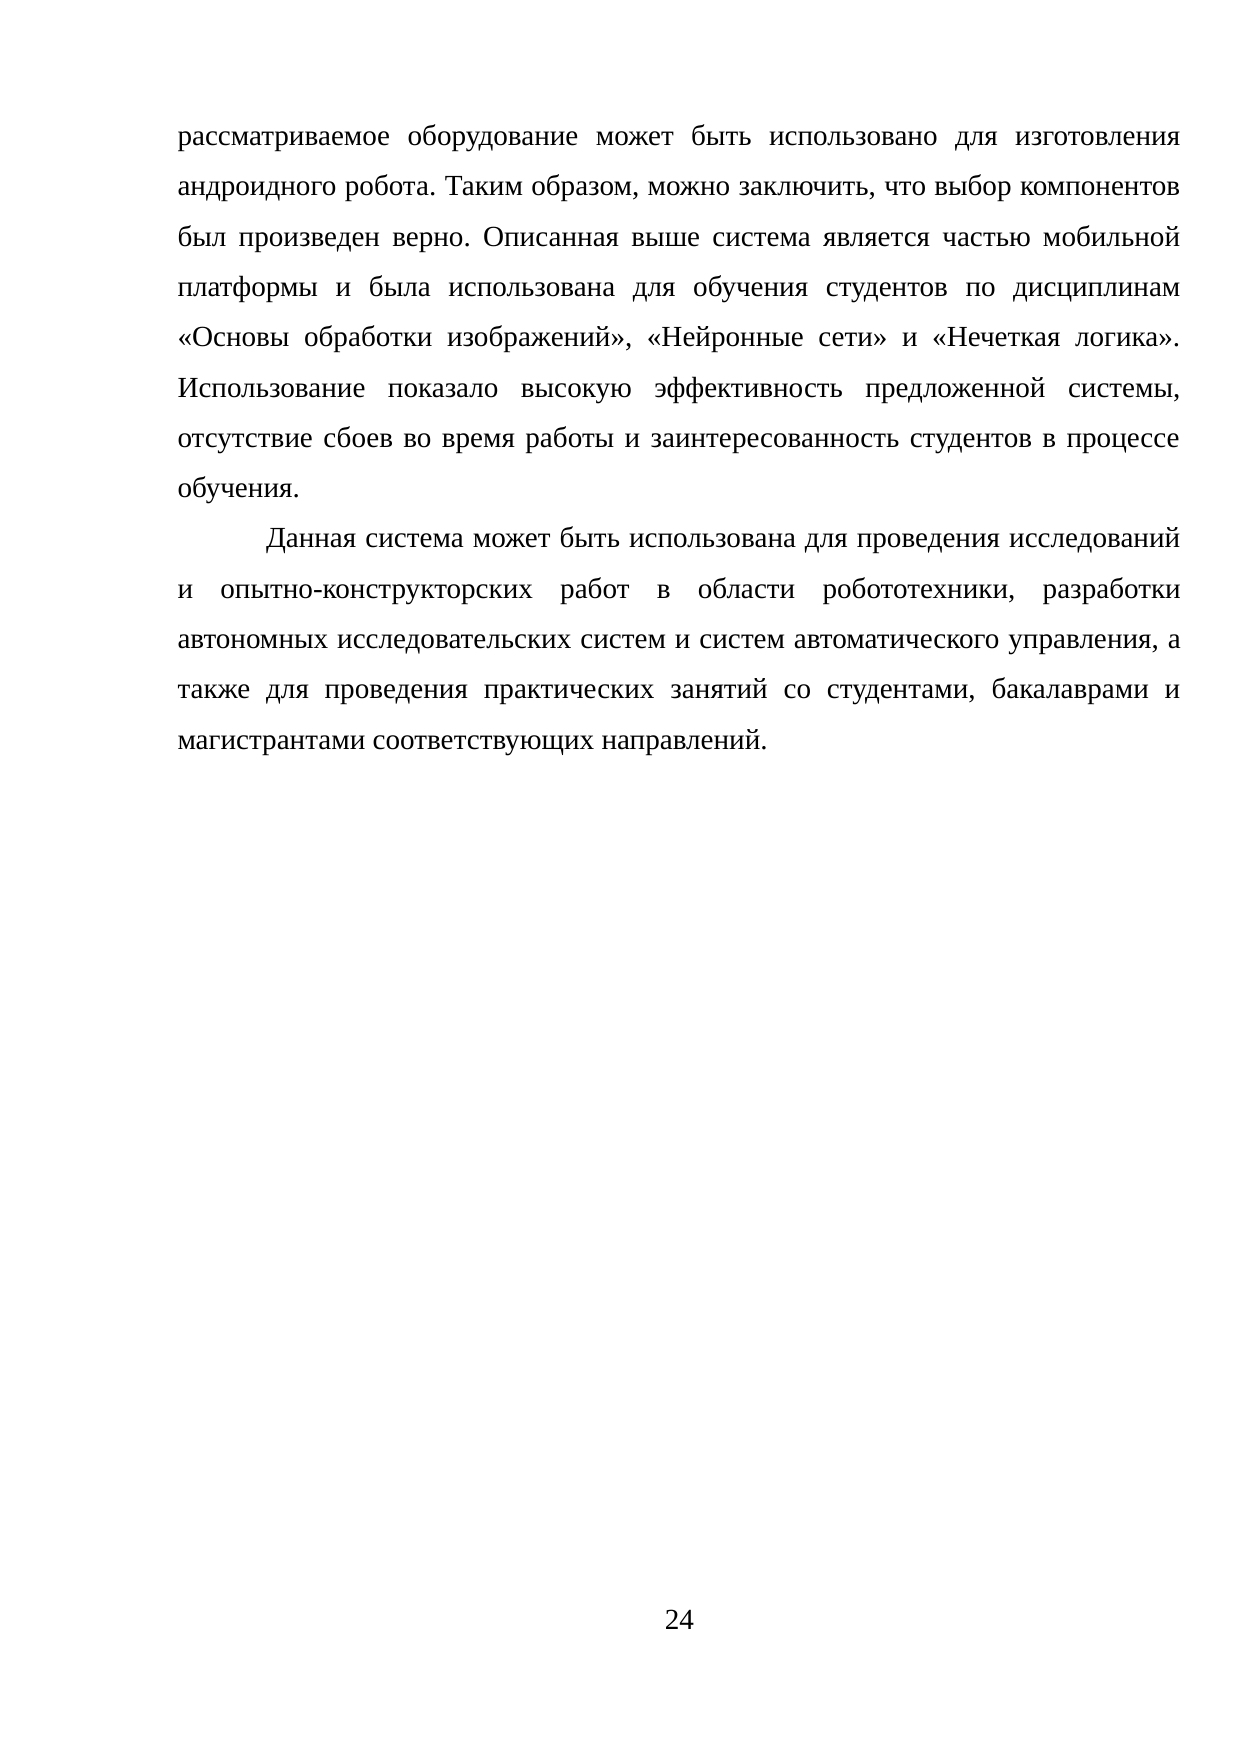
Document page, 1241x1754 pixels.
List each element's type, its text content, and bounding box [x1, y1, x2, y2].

text Данная система может быть использована для проведения исследований и опытно-конструкторских работ в области робототехники, разработки автономных исследовательских систем и систем автоматического управления, а также для проведения практических занятий со студентами, бакалаврами и магистрантами соответствующих направлений. [177, 521, 1181, 755]
text рассматриваемое оборудование может быть использовано для изготовления андроидного робота. Таким образом, можно заключить, что выбор компонентов был произведен верно. Описанная выше система является частью мобильной платформы и была использована для обучения студентов по дисциплинам «Основы обработки изображений», «Нейронные сети» и «Нечеткая логика». Использование показало высокую эффективность предложенной системы, отсутствие сбоев во время работы и заинтересованность студентов в процессе обучения. [177, 118, 1181, 504]
